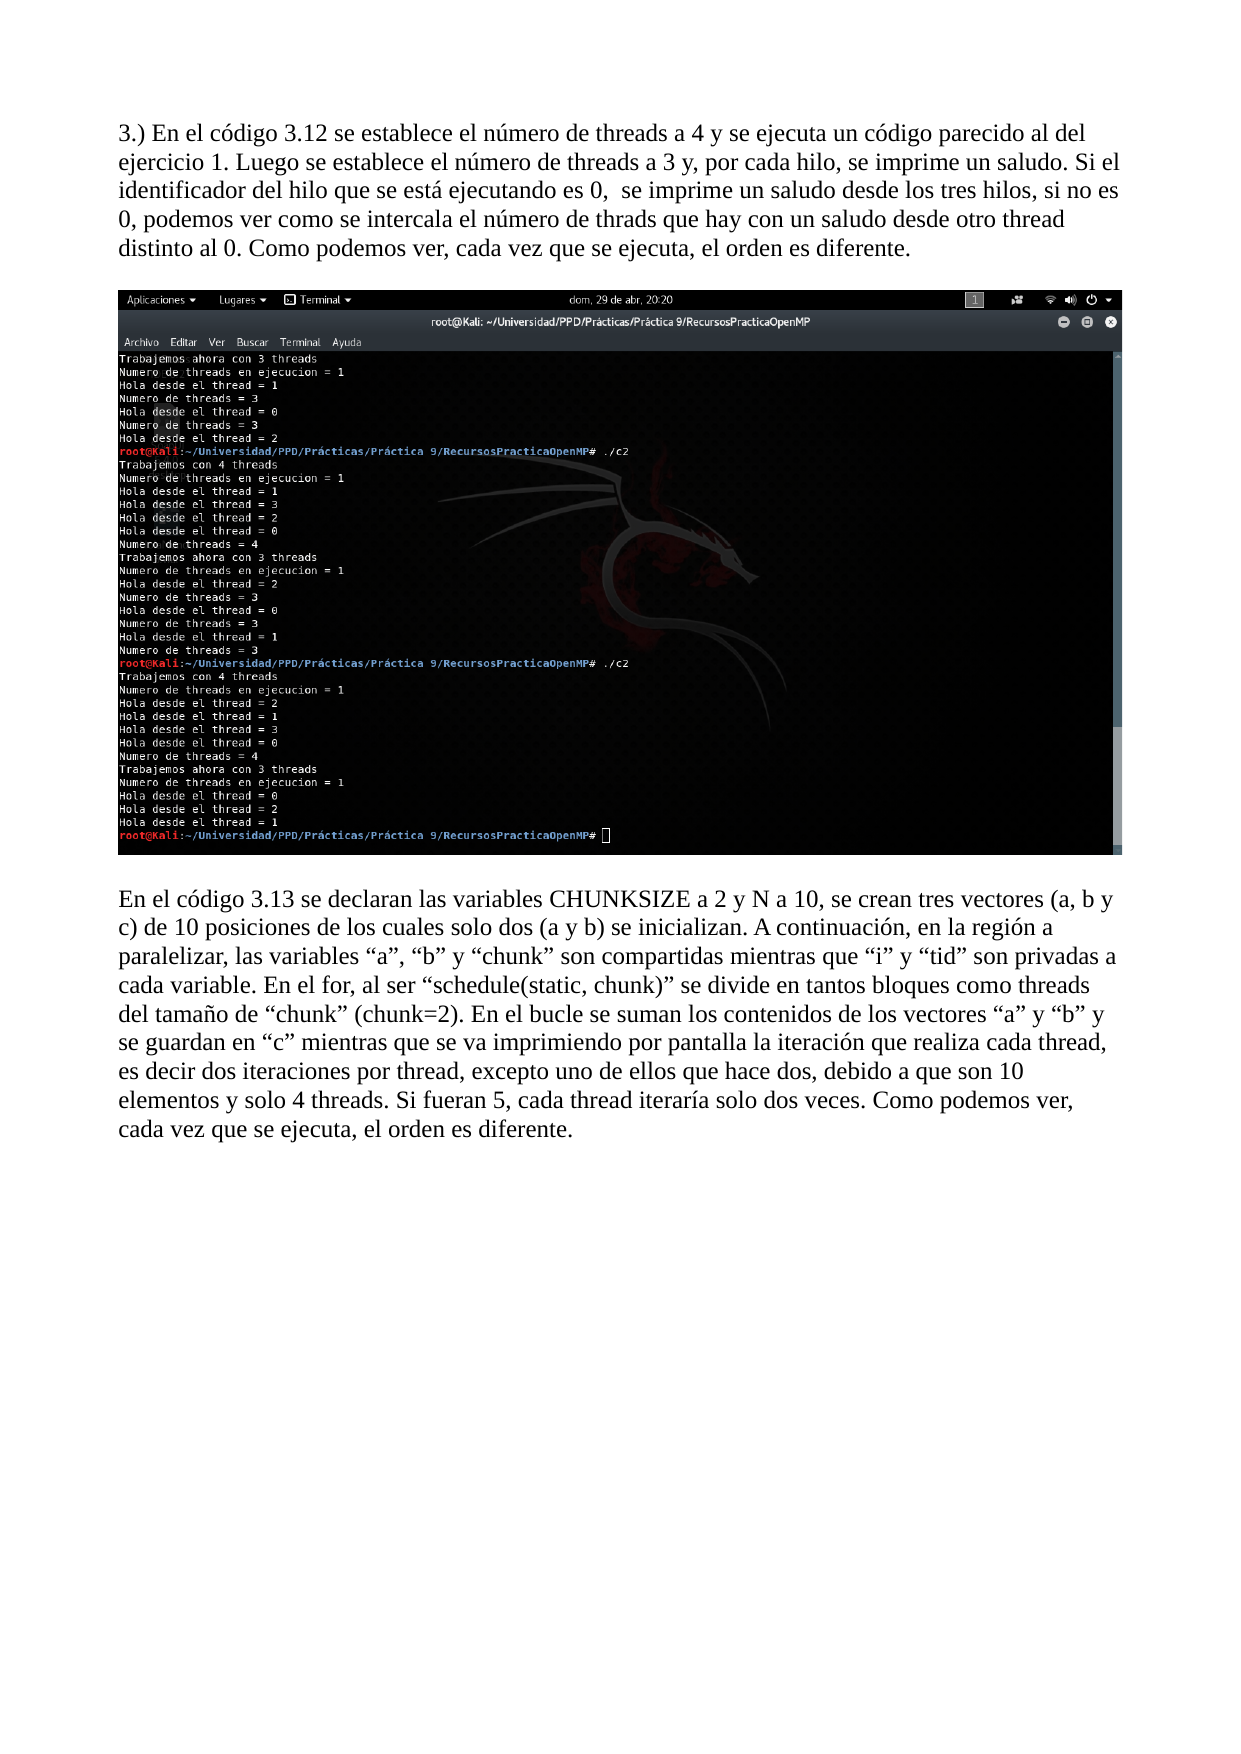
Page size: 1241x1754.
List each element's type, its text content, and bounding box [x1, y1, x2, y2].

text 3.) En el código 3.12 se establece el número de threads a 4 y se ejecuta un código parecido al del ejercicio 1. Luego se establece el número de threads a 3 y, por cada hilo, se imprime un saludo. Si el identificador del hilo que se está ejecutando es 0, se imprime un saludo desde los tres hilos, si no es 0, podemos ver como se intercala el número de thrads que hay con un saludo desde otro thread distinto al 0. Como podemos ver, cada vez que se ejecuta, el orden es diferente. [118, 118, 1122, 262]
picture [118, 290, 1123, 855]
text En el código 3.13 se declaran las variables CHUNKSIZE a 2 y N a 10, se crean tres vectores (a, b y c) de 10 posiciones de los cuales solo dos (a y b) se inicializan. A continuación, en la región a paralelizar, las variables “a”, “b” y “chunk” son compartidas mientras que “i” y “tid” son privadas a cada variable. En el for, al ser “schedule(static, chunk)” se divide en tantos bloques como threads del tamaño de “chunk” (chunk=2). En el bucle se suman los contenidos de los vectores “a” y “b” y se guardan en “c” mientras que se va imprimiendo por pantalla la iteración que realiza cada thread, es decir dos iteraciones por thread, excepto uno de ellos que hace dos, debido a que son 10 elementos y solo 4 threads. Si fueran 5, cada thread iteraría solo dos veces. Como podemos ver, cada vez que se ejecuta, el orden es diferente. [118, 884, 1122, 1142]
